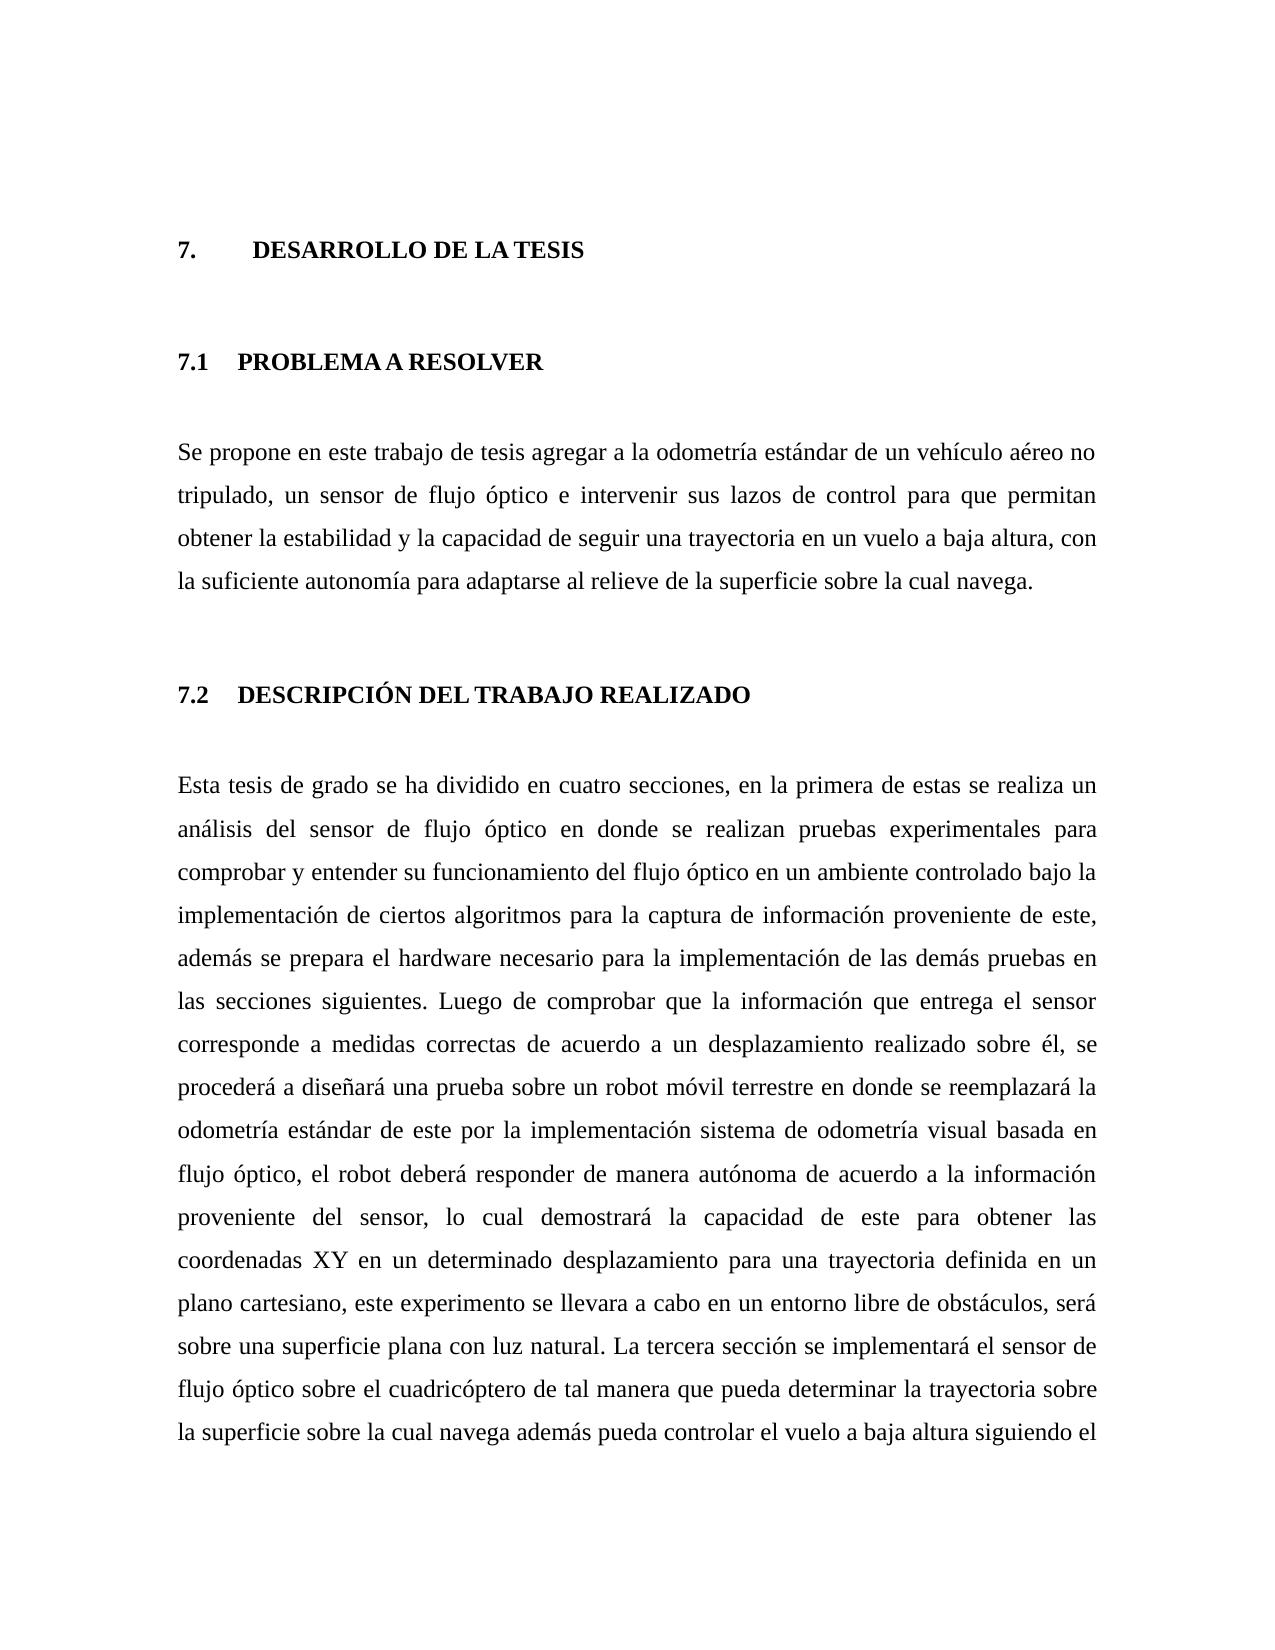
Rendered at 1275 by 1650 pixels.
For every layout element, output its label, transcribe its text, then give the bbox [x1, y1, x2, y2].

subtitle DESCRIPCIÓN DEL TRABAJO REALIZADO [177, 680, 1098, 709]
text Se propone en este trabajo de tesis agregar a la odometría estándar de un vehículo aéreo no tripulado, un sensor de flujo óptico e intervenir sus lazos de control para que permitan obtener la estabilidad y la capacidad de seguir una trayectoria en un vuelo a baja altura, con la suficiente autonomía para adaptarse al relieve de la superficie sobre la cual navega. [177, 437, 1098, 595]
text Esta tesis de grado se ha dividido en cuatro secciones, en la primera de estas se realiza un análisis del sensor de flujo óptico en donde se realizan pruebas experimentales para comprobar y entender su funcionamiento del flujo óptico en un ambiente controlado bajo la implementación de ciertos algoritmos para la captura de información proveniente de este, además se prepara el hardware necesario para la implementación de las demás pruebas en las secciones siguientes. Luego de comprobar que la información que entrega el sensor corresponde a medidas correctas de acuerdo a un desplazamiento realizado sobre él, se procederá a diseñará una prueba sobre un robot móvil terrestre en donde se reemplazará la odometría estándar de este por la implementación sistema de odometría visual basada en flujo óptico, el robot deberá responder de manera autónoma de acuerdo a la información proveniente del sensor, lo cual demostrará la capacidad de este para obtener las coordenadas XY en un determinado desplazamiento para una trayectoria definida en un plano cartesiano, este experimento se llevara a cabo en un entorno libre de obstáculos, será sobre una superficie plana con luz natural. La tercera sección se implementará el sensor de flujo óptico sobre el cuadricóptero de tal manera que pueda determinar la trayectoria sobre la superficie sobre la cual navega además pueda controlar el vuelo a baja altura siguiendo el [177, 771, 1098, 1446]
subtitle PROBLEMA A RESOLVER [177, 347, 1098, 375]
subtitle DESARROLLO DE LA TESIS [177, 235, 1098, 264]
